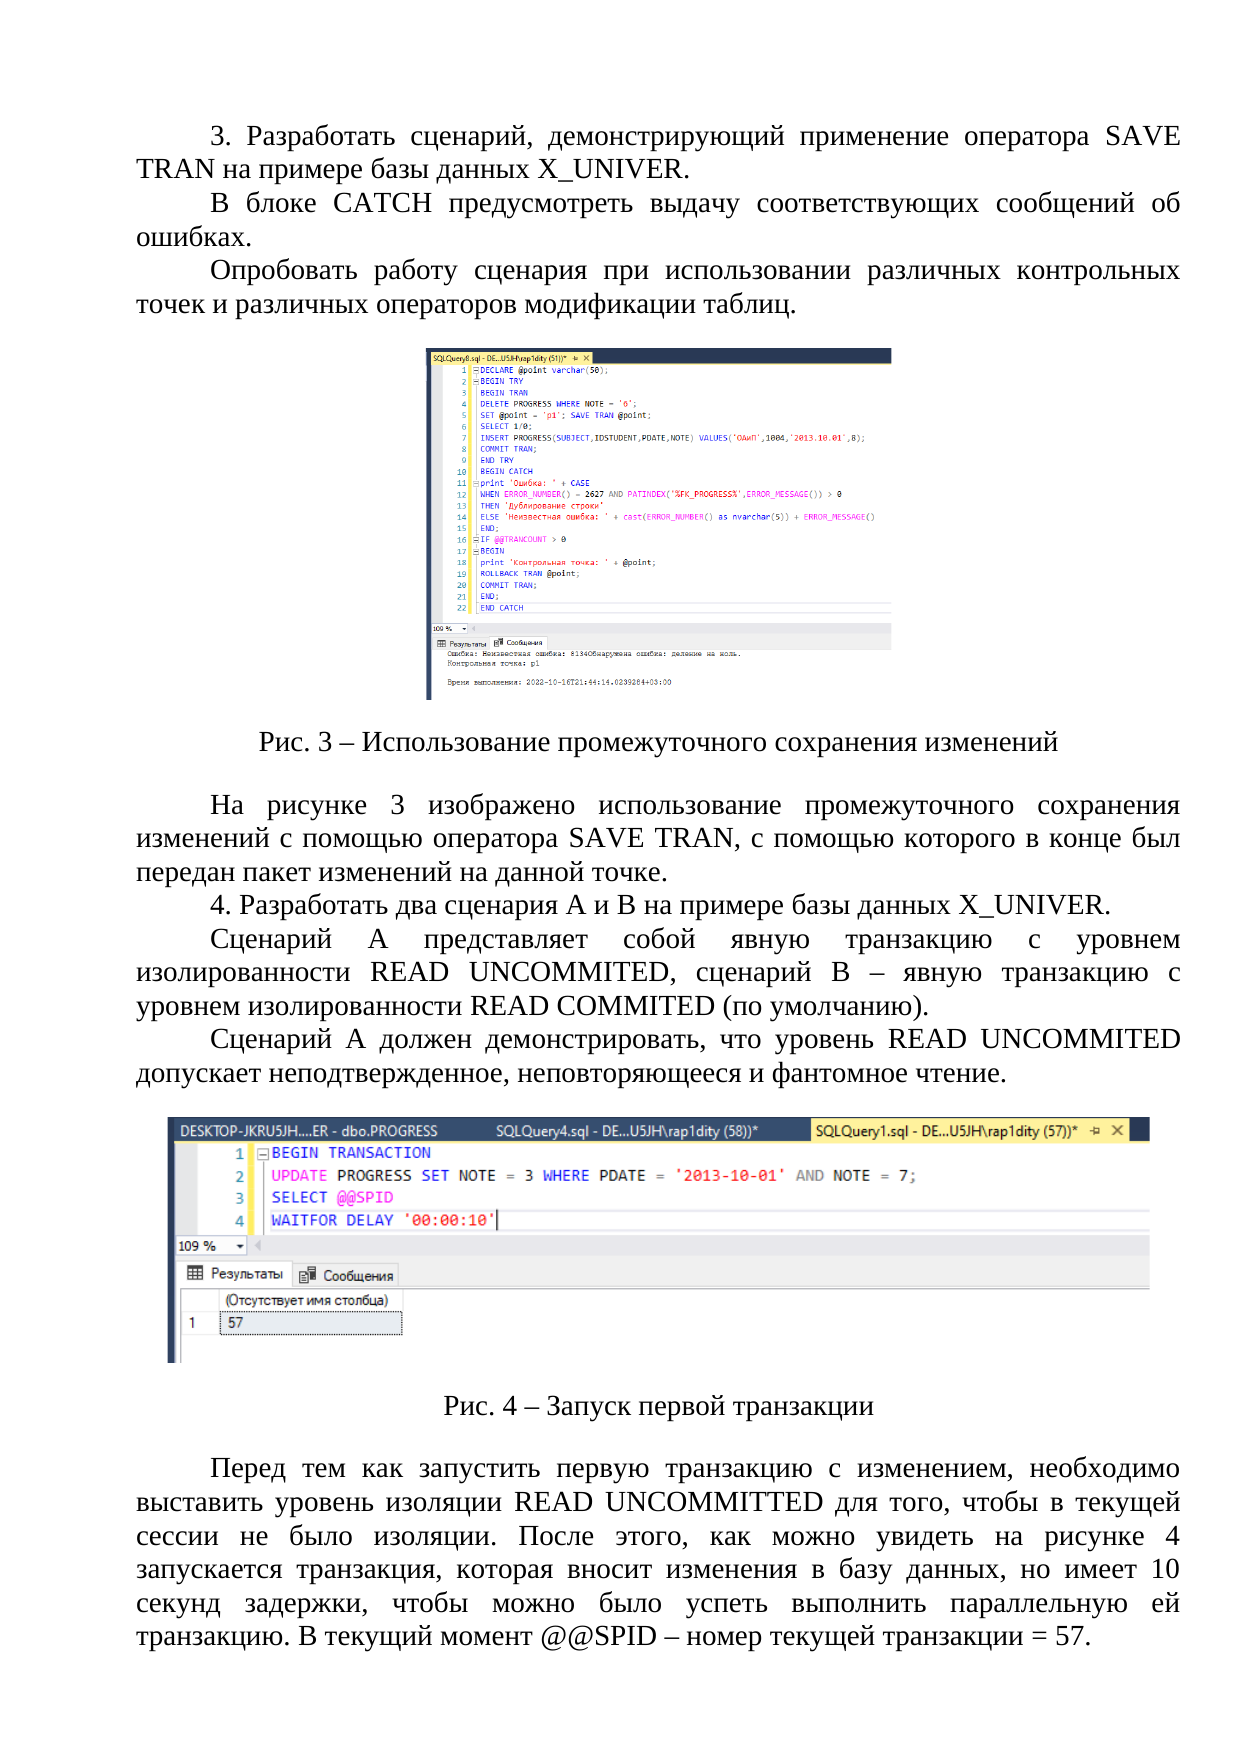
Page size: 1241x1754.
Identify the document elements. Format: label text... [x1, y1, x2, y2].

text Рис. 4 – Запуск первой транзакции [136, 1388, 1181, 1421]
text Рис. 3 – Использование промежуточного сохранения изменений [136, 724, 1181, 758]
text На рисунке 3 изображено использование промежуточного сохранения изменений с помощью оператора SAVE TRAN, с помощью которого в конце был передан пакет изменений на данной точке. [136, 787, 1181, 887]
text В блоке CATCH предусмотреть выдачу соответствующих сообщений об ошибках. [136, 185, 1181, 252]
text Сценарий A должен демонстрировать, что уровень READ UNCOMMITED допускает неподтвержденное, неповторяющееся и фантомное чтение. [136, 1022, 1181, 1089]
picture [167, 1117, 1150, 1363]
text 4. Разработать два сценария A и B на примере базы данных X_UNIVER. [136, 887, 1181, 921]
text 3. Разработать сценарий, демонстрирующий применение оператора SAVE TRAN на примере базы данных X_UNIVER. [136, 118, 1181, 185]
text Сценарий A представляет собой явную транзакцию с уровнем изолированности READ UNCOMMITED, сценарий B – явную транзакцию с уровнем изолированности READ COMMITED (по умолчанию). [136, 921, 1181, 1022]
text Опробовать работу сценария при использовании различных контрольных точек и различных операторов модификации таблиц. [136, 252, 1181, 319]
picture [425, 348, 892, 700]
text Перед тем как запустить первую транзакцию с изменением, необходимо выставить уровень изоляции READ UNCOMMITTED для того, чтобы в текущей сессии не было изоляции. После этого, как можно увидеть на рисунке 4 запускается транзакция, которая вносит изменения в базу данных, но имеет 10 секунд задержки, чтобы можно было успеть выполнить параллельную ей транзакцию. В текущий момент @@SPID – номер текущей транзакции = 57. [136, 1451, 1181, 1652]
